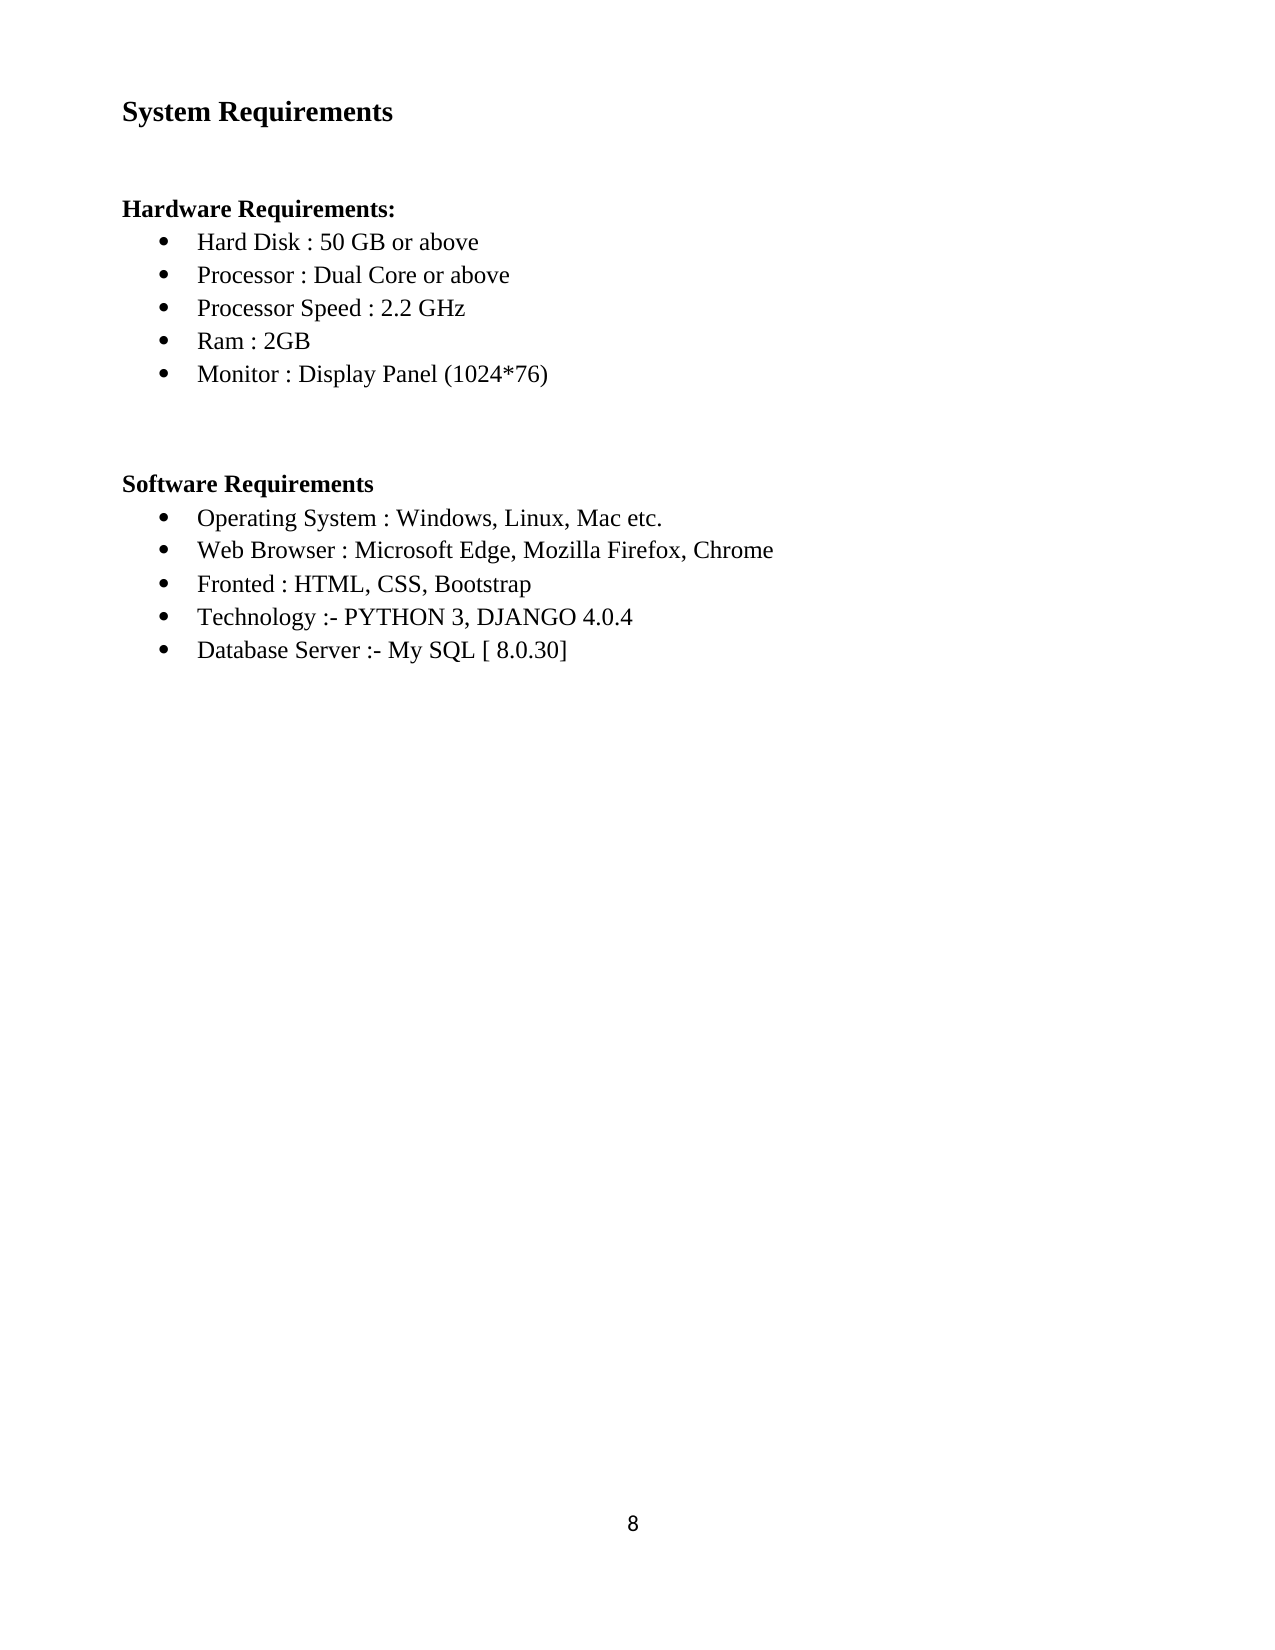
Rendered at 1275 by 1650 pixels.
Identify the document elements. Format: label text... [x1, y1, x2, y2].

list Monitor : Display Panel (1024*76) [159, 359, 1144, 388]
list Technology :- PYTHON 3, DJANGO 4.0.4 [159, 602, 1144, 630]
list Web Browser : Microsoft Edge, Mozilla Firefox, Chrome [159, 536, 1144, 564]
list Fronted : HTML, CSS, Bootstrap [159, 569, 1144, 597]
text Software Requirements [122, 469, 1144, 498]
list Processor : Dual Core or above [159, 260, 1144, 289]
list Processor Speed : 2.2 GHz [159, 293, 1144, 322]
list Hard Disk : 50 GB or above [159, 227, 1144, 256]
list Operating System : Windows, Linux, Mac etc. [159, 503, 1144, 531]
list Ram : 2GB [159, 326, 1144, 355]
text Hardware Requirements: [122, 194, 1144, 223]
list Database Server :- My SQL [ 8.0.30] [159, 635, 1144, 663]
text System Requirements [122, 94, 1144, 127]
